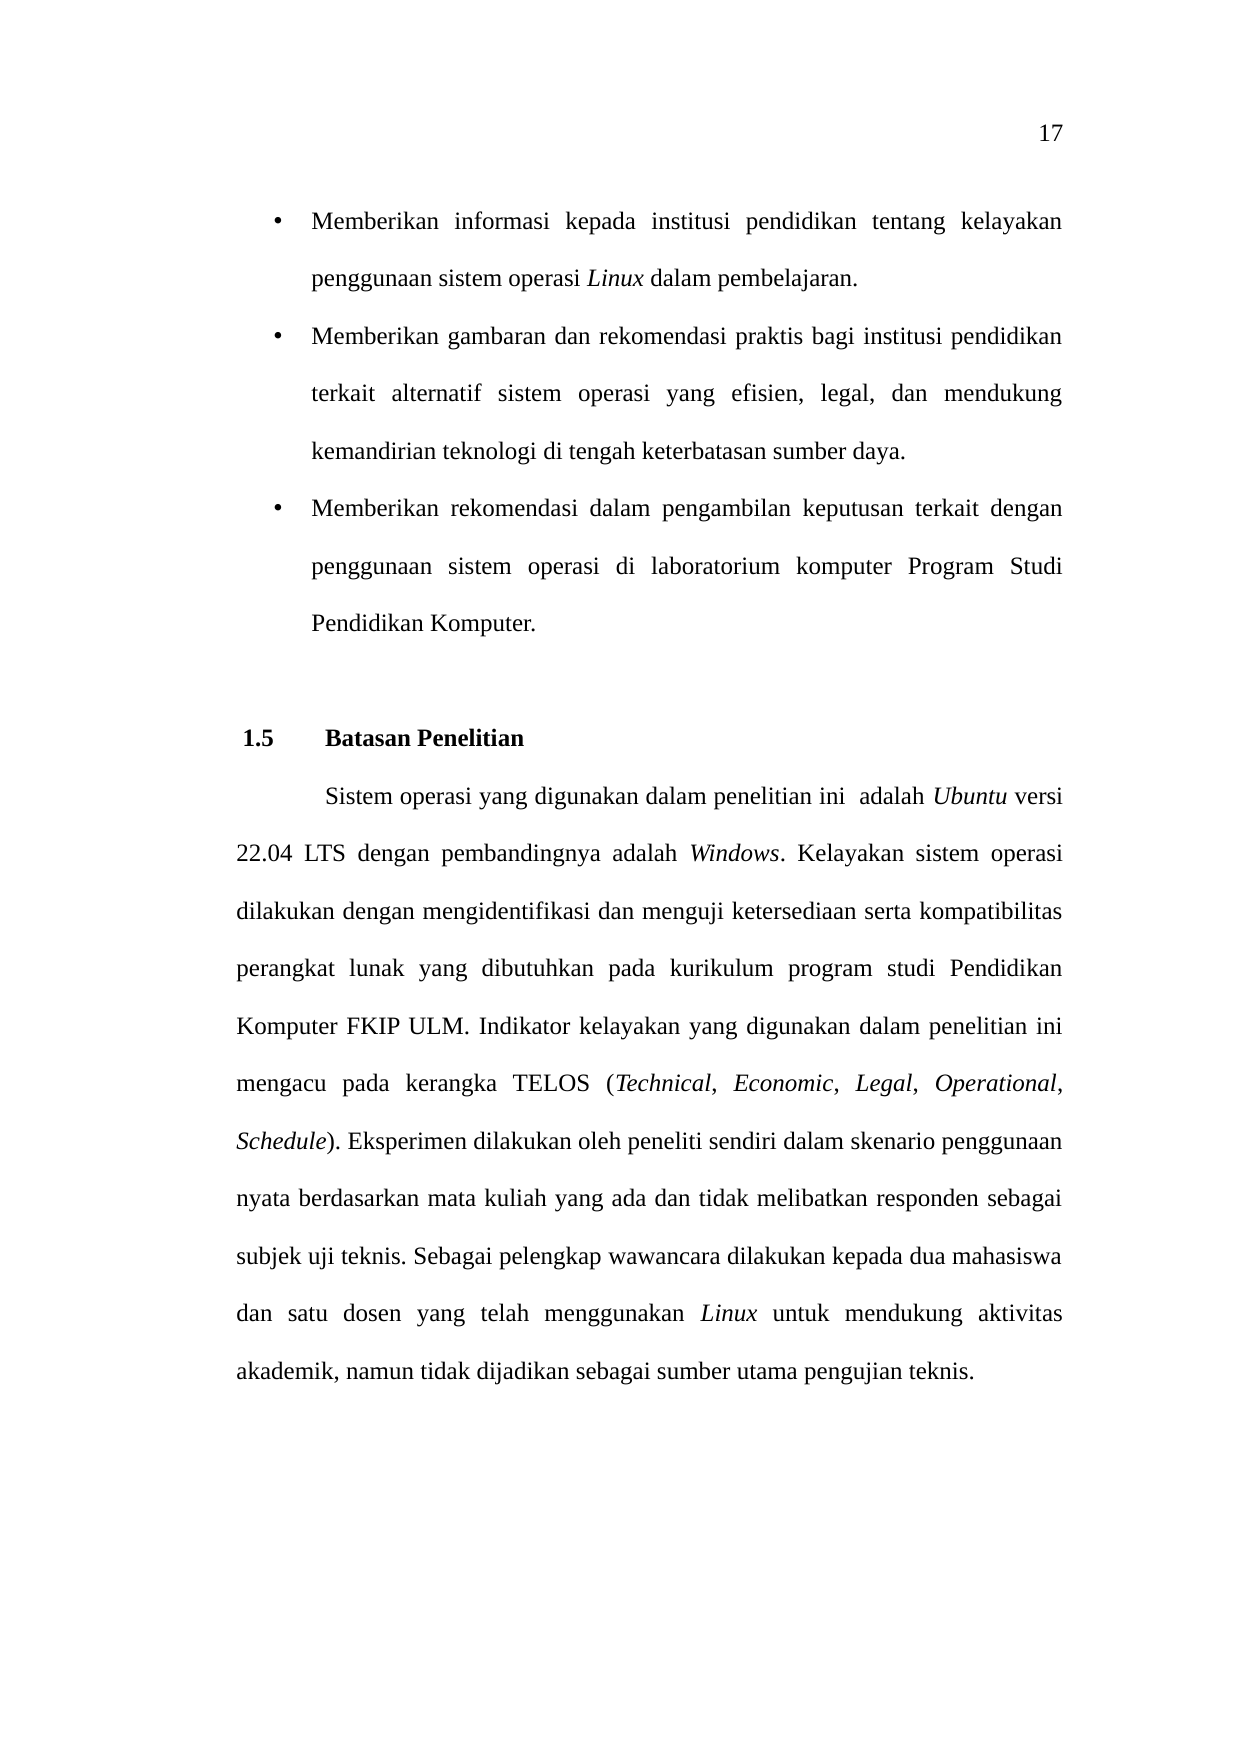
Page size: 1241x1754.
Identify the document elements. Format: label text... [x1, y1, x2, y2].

list Memberikan gambaran dan rekomendasi praktis bagi institusi pendidikan terkait alternatif sistem operasi yang efisien, legal, dan mendukung kemandirian teknologi di tengah keterbatasan sumber daya. [274, 321, 1063, 465]
list Memberikan informasi kepada institusi pendidikan tentang kelayakan penggunaan sistem operasi Linux dalam pembelajaran. [274, 206, 1063, 292]
subtitle Batasan Penelitian [236, 723, 1063, 752]
list Memberikan rekomendasi dalam pengambilan keputusan terkait dengan penggunaan sistem operasi di laboratorium komputer Program Studi Pendidikan Komputer. [274, 493, 1063, 637]
text Sistem operasi yang digunakan dalam penelitian ini adalah Ubuntu versi 22.04 LTS dengan pembandingnya adalah Windows. Kelayakan sistem operasi dilakukan dengan mengidentifikasi dan menguji ketersediaan serta kompatibilitas perangkat lunak yang dibutuhkan pada kurikulum program studi Pendidikan Komputer FKIP ULM. Indikator kelayakan yang digunakan dalam penelitian ini mengacu pada kerangka TELOS (Technical, Economic, Legal, Operational, Schedule). Eksperimen dilakukan oleh peneliti sendiri dalam skenario penggunaan nyata berdasarkan mata kuliah yang ada dan tidak melibatkan responden sebagai subjek uji teknis. Sebagai pelengkap wawancara dilakukan kepada dua mahasiswa dan satu dosen yang telah menggunakan Linux untuk mendukung aktivitas akademik, namun tidak dijadikan sebagai sumber utama pengujian teknis. [236, 781, 1063, 1385]
